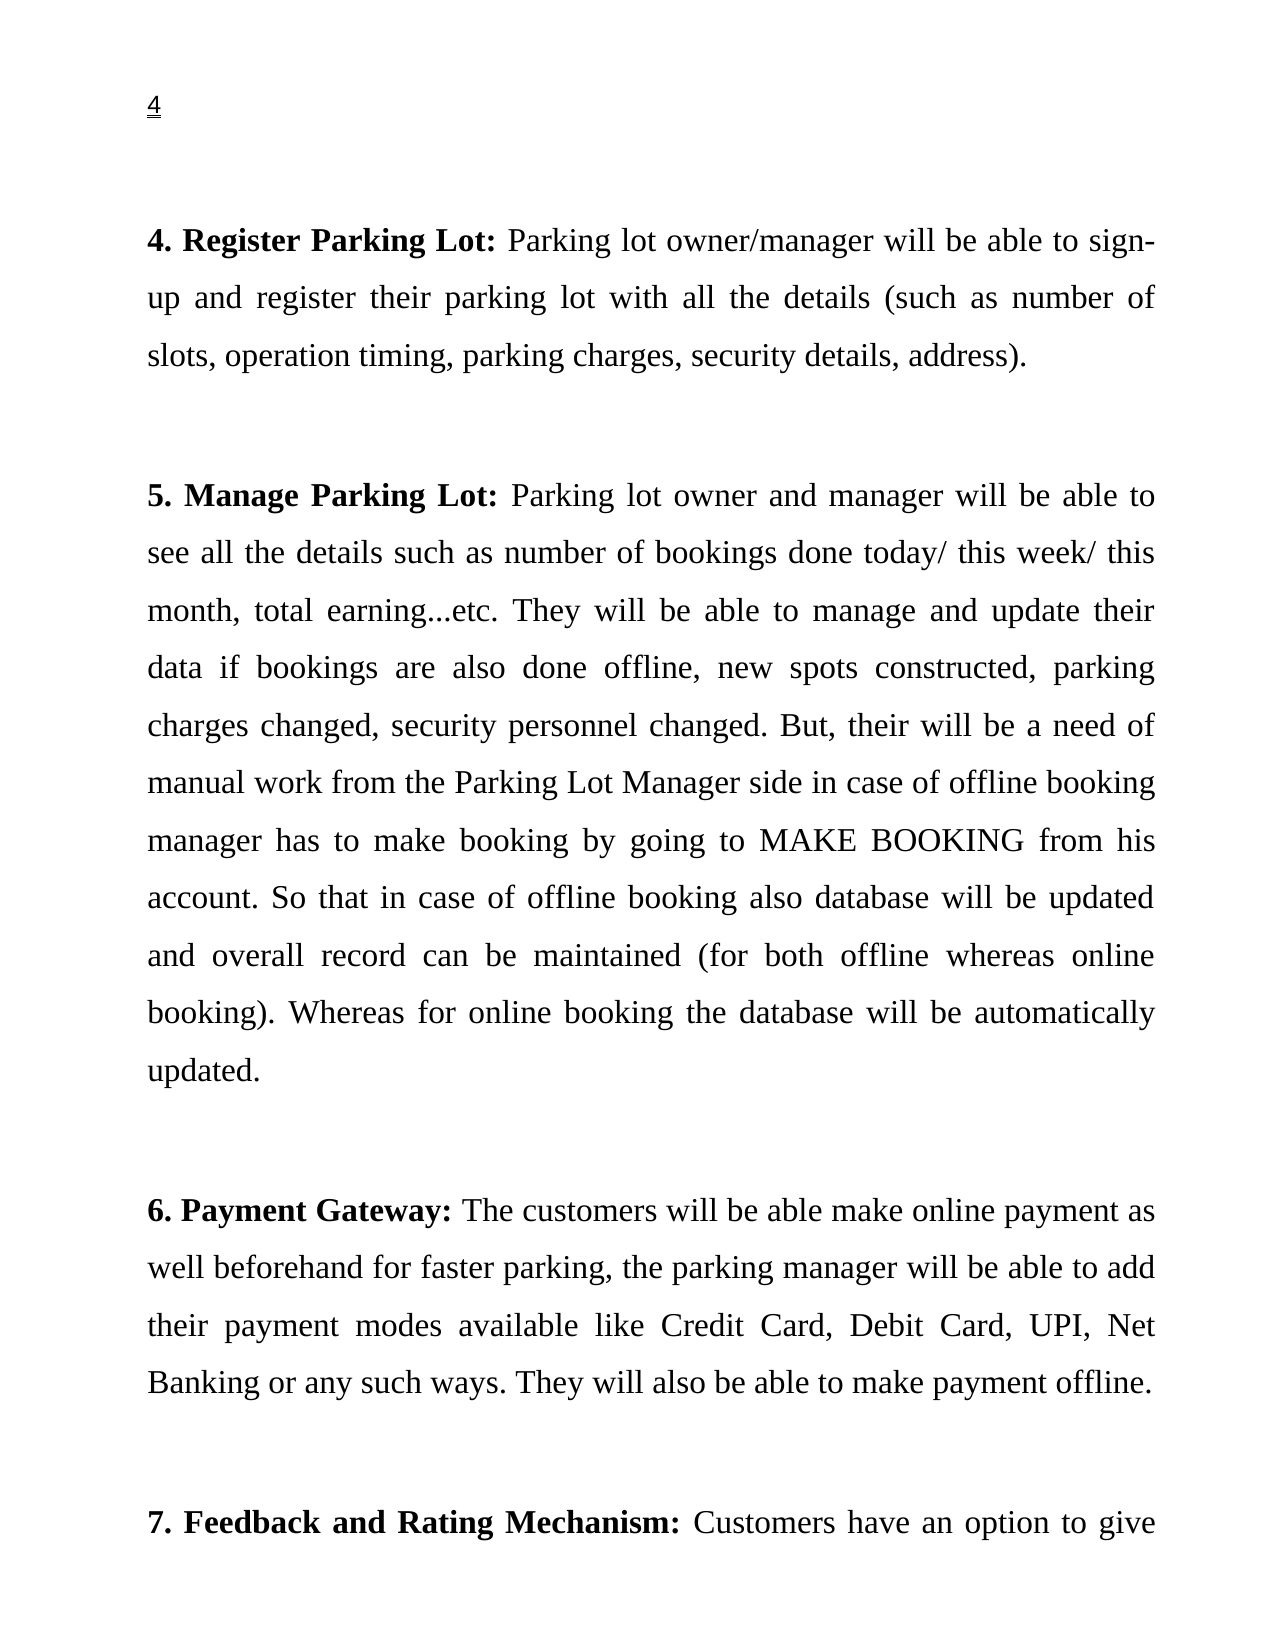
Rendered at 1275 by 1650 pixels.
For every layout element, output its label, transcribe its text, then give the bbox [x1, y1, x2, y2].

text 4. Register Parking Lot: Parking lot owner/manager will be able to sign-up and register their parking lot with all the details (such as number of slots, operation timing, parking charges, security details, address). [147, 220, 1156, 373]
text 5. Manage Parking Lot: Parking lot owner and manager will be able to see all the details such as number of bookings done today/ this week/ this month, total earning...etc. They will be able to manage and update their data if bookings are also done offline, new spots constructed, parking charges changed, security personnel changed. But, their will be a need of manual work from the Parking Lot Manager side in case of offline booking manager has to make booking by going to MAKE BOOKING from his account. So that in case of offline booking also database will be updated and overall record can be maintained (for both offline whereas online booking). Whereas for online booking the database will be automatically updated. [147, 475, 1156, 1088]
text 7. Feedback and Rating Mechanism: Customers have an option to give [147, 1502, 1156, 1541]
text 6. Payment Gateway: The customers will be able make online payment as well beforehand for faster parking, the parking manager will be able to add their payment modes available like Credit Card, Debit Card, UPI, Net Banking or any such ways. They will also be able to make payment offline. [147, 1190, 1156, 1401]
